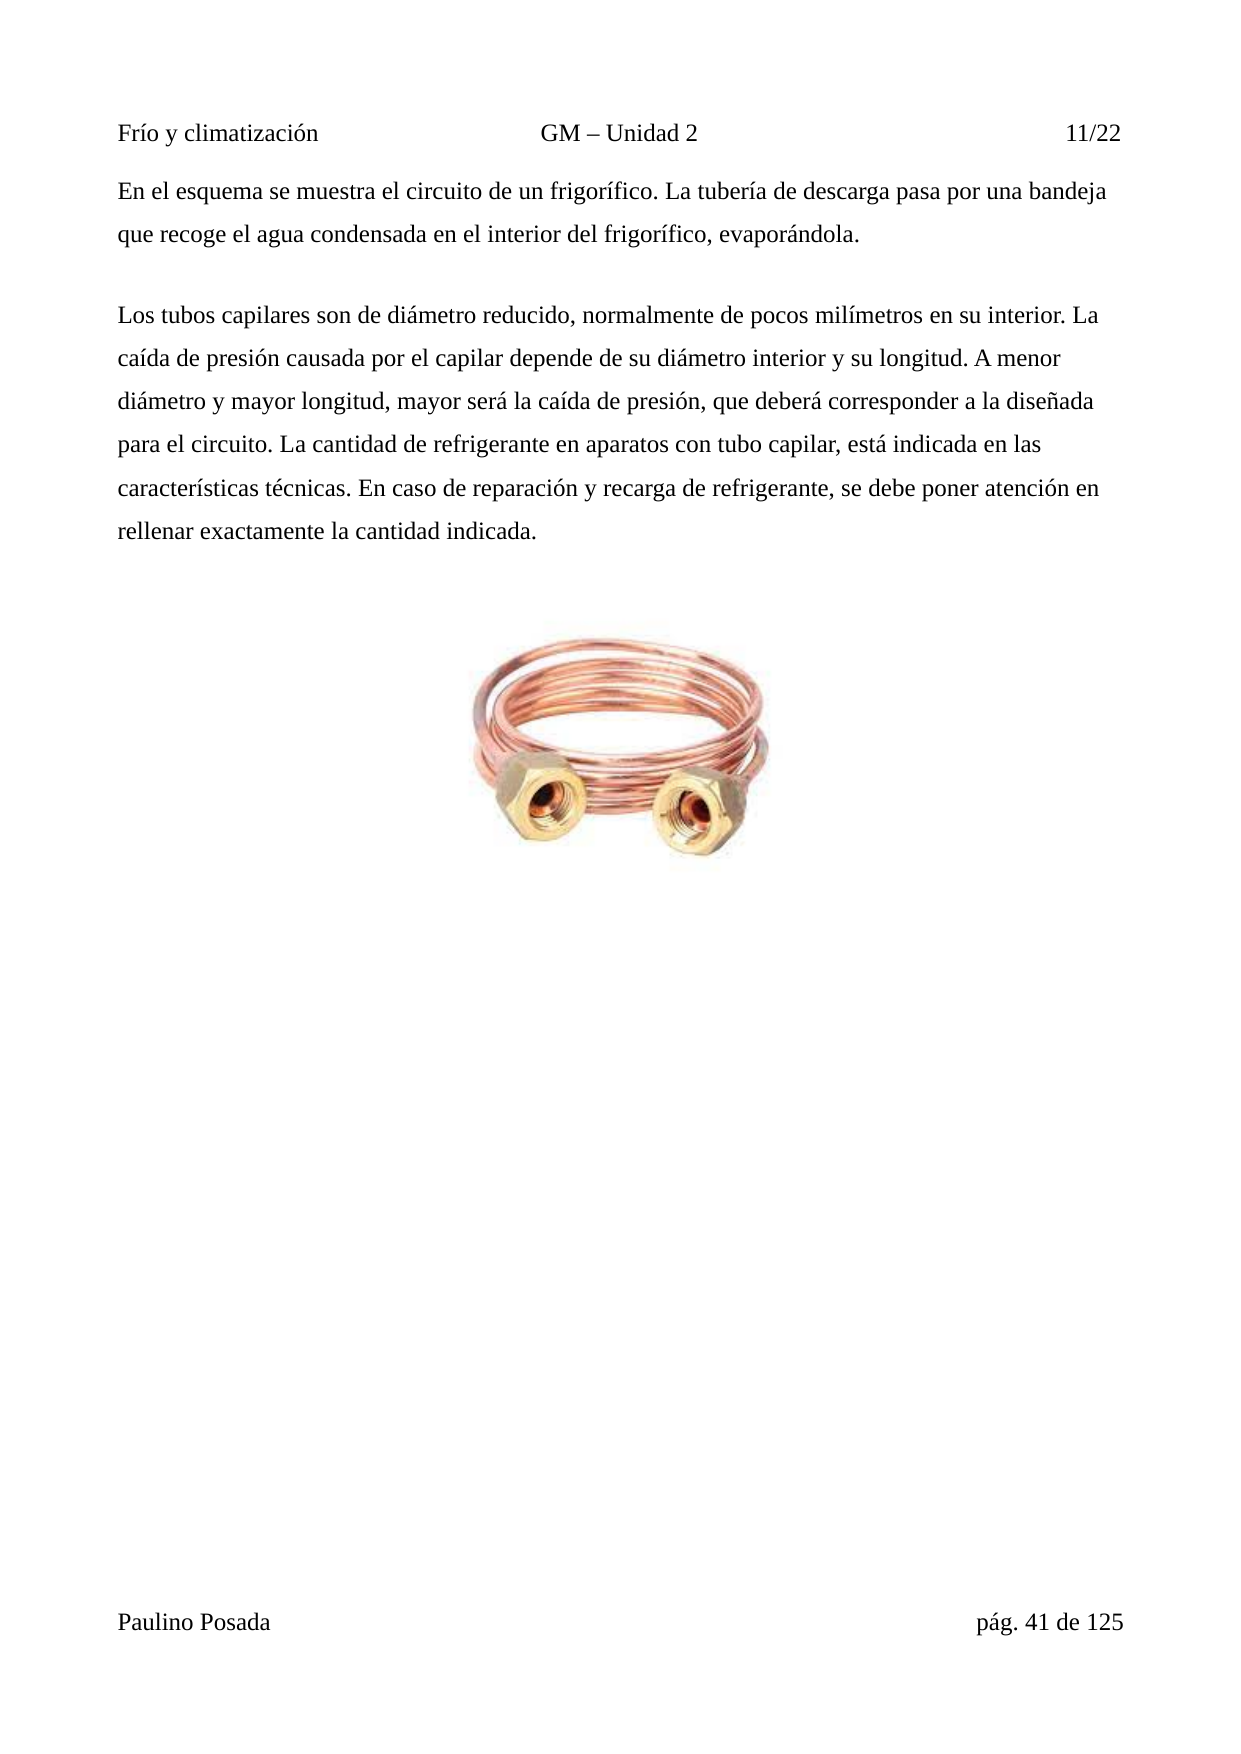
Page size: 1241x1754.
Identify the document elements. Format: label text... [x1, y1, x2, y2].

picture [444, 571, 797, 923]
text Los tubos capilares son de diámetro reducido, normalmente de pocos milímetros en su interior. La caída de presión causada por el capilar depende de su diámetro interior y su longitud. A menor diámetro y mayor longitud, mayor será la caída de presión, que deberá corresponder a la diseñada para el circuito. La cantidad de refrigerante en aparatos con tubo capilar, está indicada en las características técnicas. En caso de reparación y recarga de refrigerante, se debe poner atención en rellenar exactamente la cantidad indicada. [117, 300, 1123, 544]
text En el esquema se muestra el circuito de un frigorífico. La tubería de descarga pasa por una bandeja que recoge el agua condensada en el interior del frigorífico, evaporándola. [117, 176, 1123, 248]
